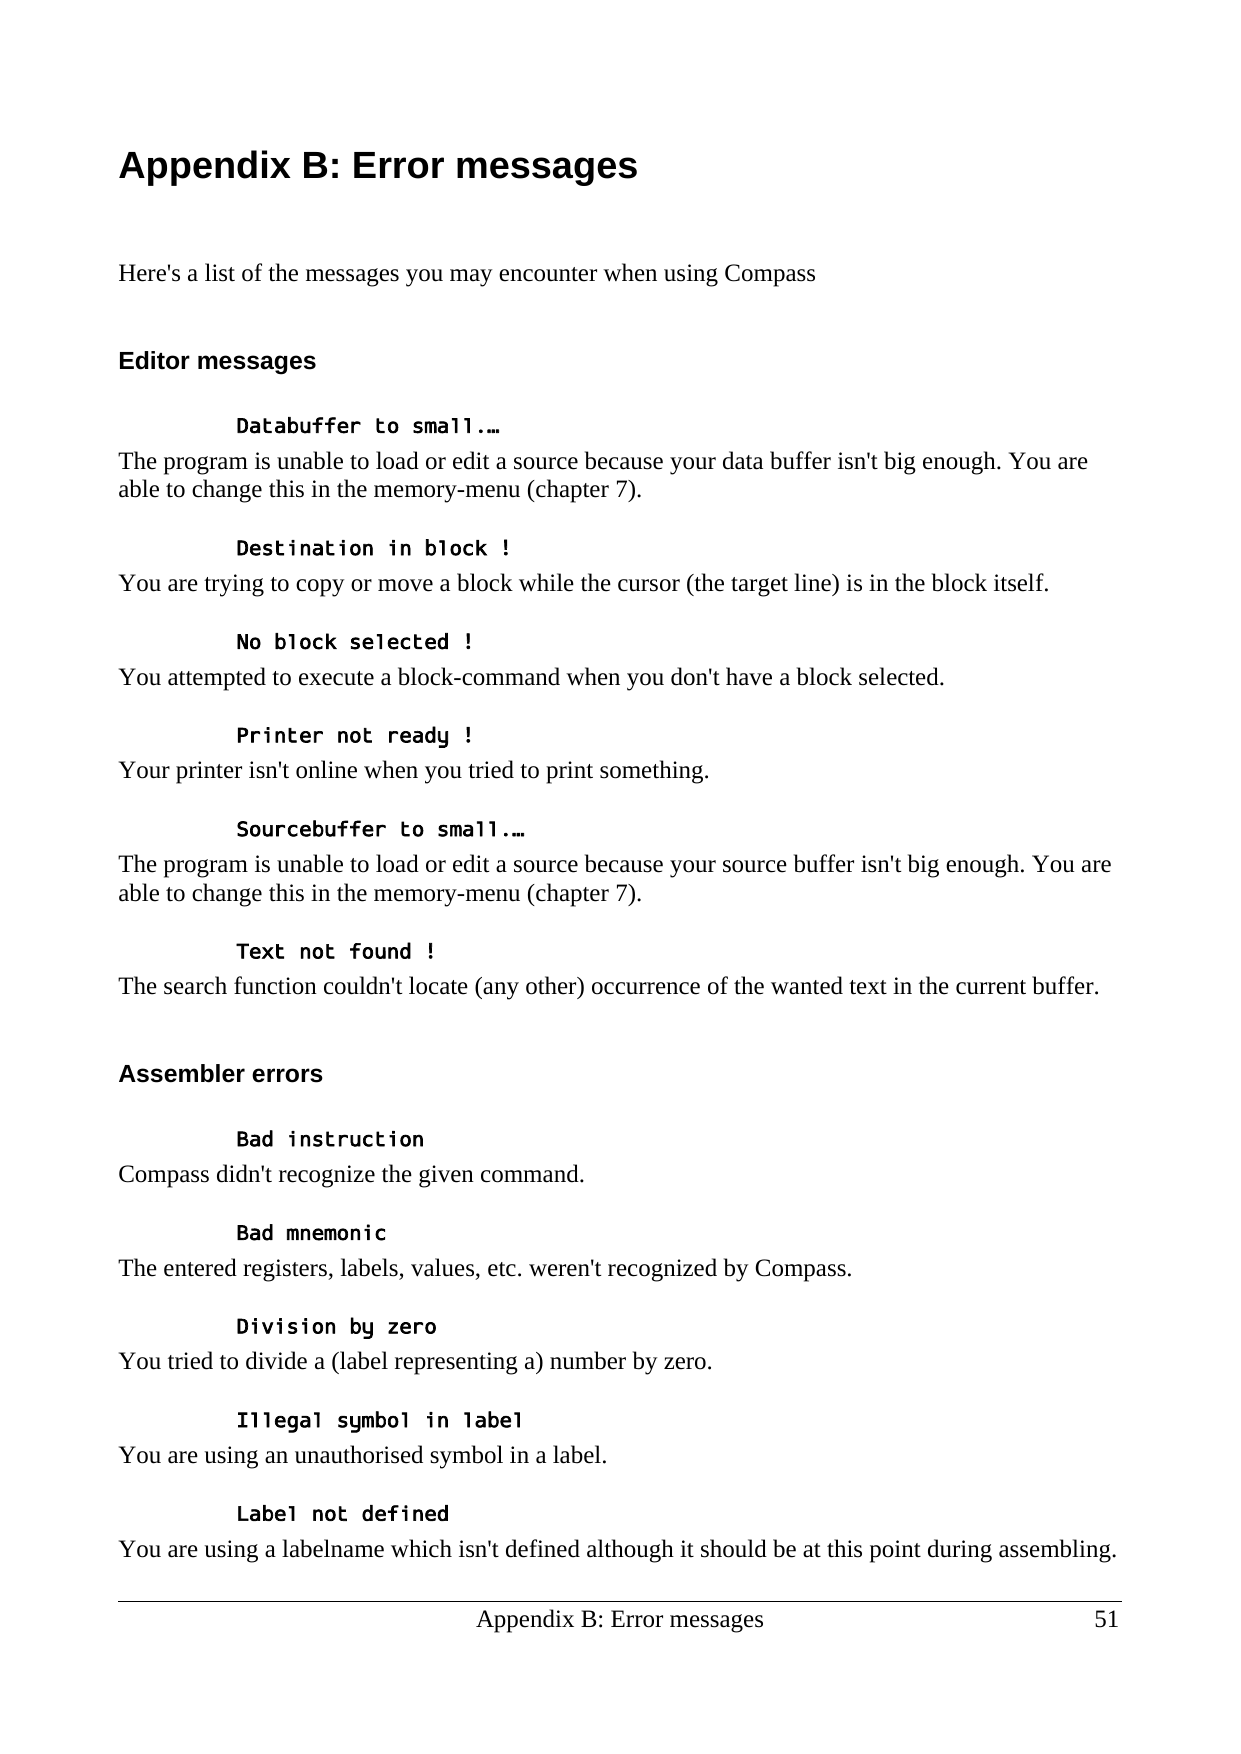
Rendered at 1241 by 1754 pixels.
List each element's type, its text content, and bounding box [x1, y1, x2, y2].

subtitle Text not found ! [236, 936, 1122, 965]
subtitle Assembler errors [118, 1059, 1122, 1088]
subtitle Printer not ready ! [236, 720, 1122, 749]
text You tried to divide a (label representing a) number by zero. [118, 1346, 1122, 1375]
text You are trying to copy or move a block while the cursor (the target line) is in the block itself. [118, 568, 1122, 597]
subtitle Editor messages [118, 346, 1122, 374]
text The program is unable to load or edit a source because your source buffer isn't big enough. You are able to change this in the memory-menu (chapter 7). [118, 849, 1122, 907]
text You attempted to execute a block-command when you don't have a block selected. [118, 662, 1122, 691]
text You are using an unauthorised symbol in a label. [118, 1440, 1122, 1469]
subtitle Sourcebuffer to small.… [236, 814, 1122, 843]
subtitle Appendix B: Error messages [118, 143, 1122, 187]
text You are using a labelname which isn't defined although it should be at this point during assembling. [118, 1534, 1122, 1562]
text Here's a list of the messages you may encounter when using Compass [118, 258, 1122, 287]
text The entered registers, labels, values, etc. weren't recognized by Compass. [118, 1253, 1122, 1282]
subtitle Division by zero [236, 1311, 1122, 1340]
text Your printer isn't online when you tried to print something. [118, 755, 1122, 784]
subtitle Illegal symbol in label [236, 1405, 1122, 1434]
subtitle Bad instruction [236, 1124, 1122, 1153]
subtitle Bad mnemonic [236, 1217, 1122, 1246]
subtitle Label not defined [236, 1498, 1122, 1527]
text The search function couldn't locate (any other) occurrence of the wanted text in the current buffer. [118, 971, 1122, 1000]
subtitle Databuffer to small.… [236, 410, 1122, 439]
subtitle No block selected ! [236, 626, 1122, 655]
subtitle Destination in block ! [236, 533, 1122, 562]
text Compass didn't recognize the given command. [118, 1159, 1122, 1188]
text The program is unable to load or edit a source because your data buffer isn't big enough. You are able to change this in the memory-menu (chapter 7). [118, 446, 1122, 503]
